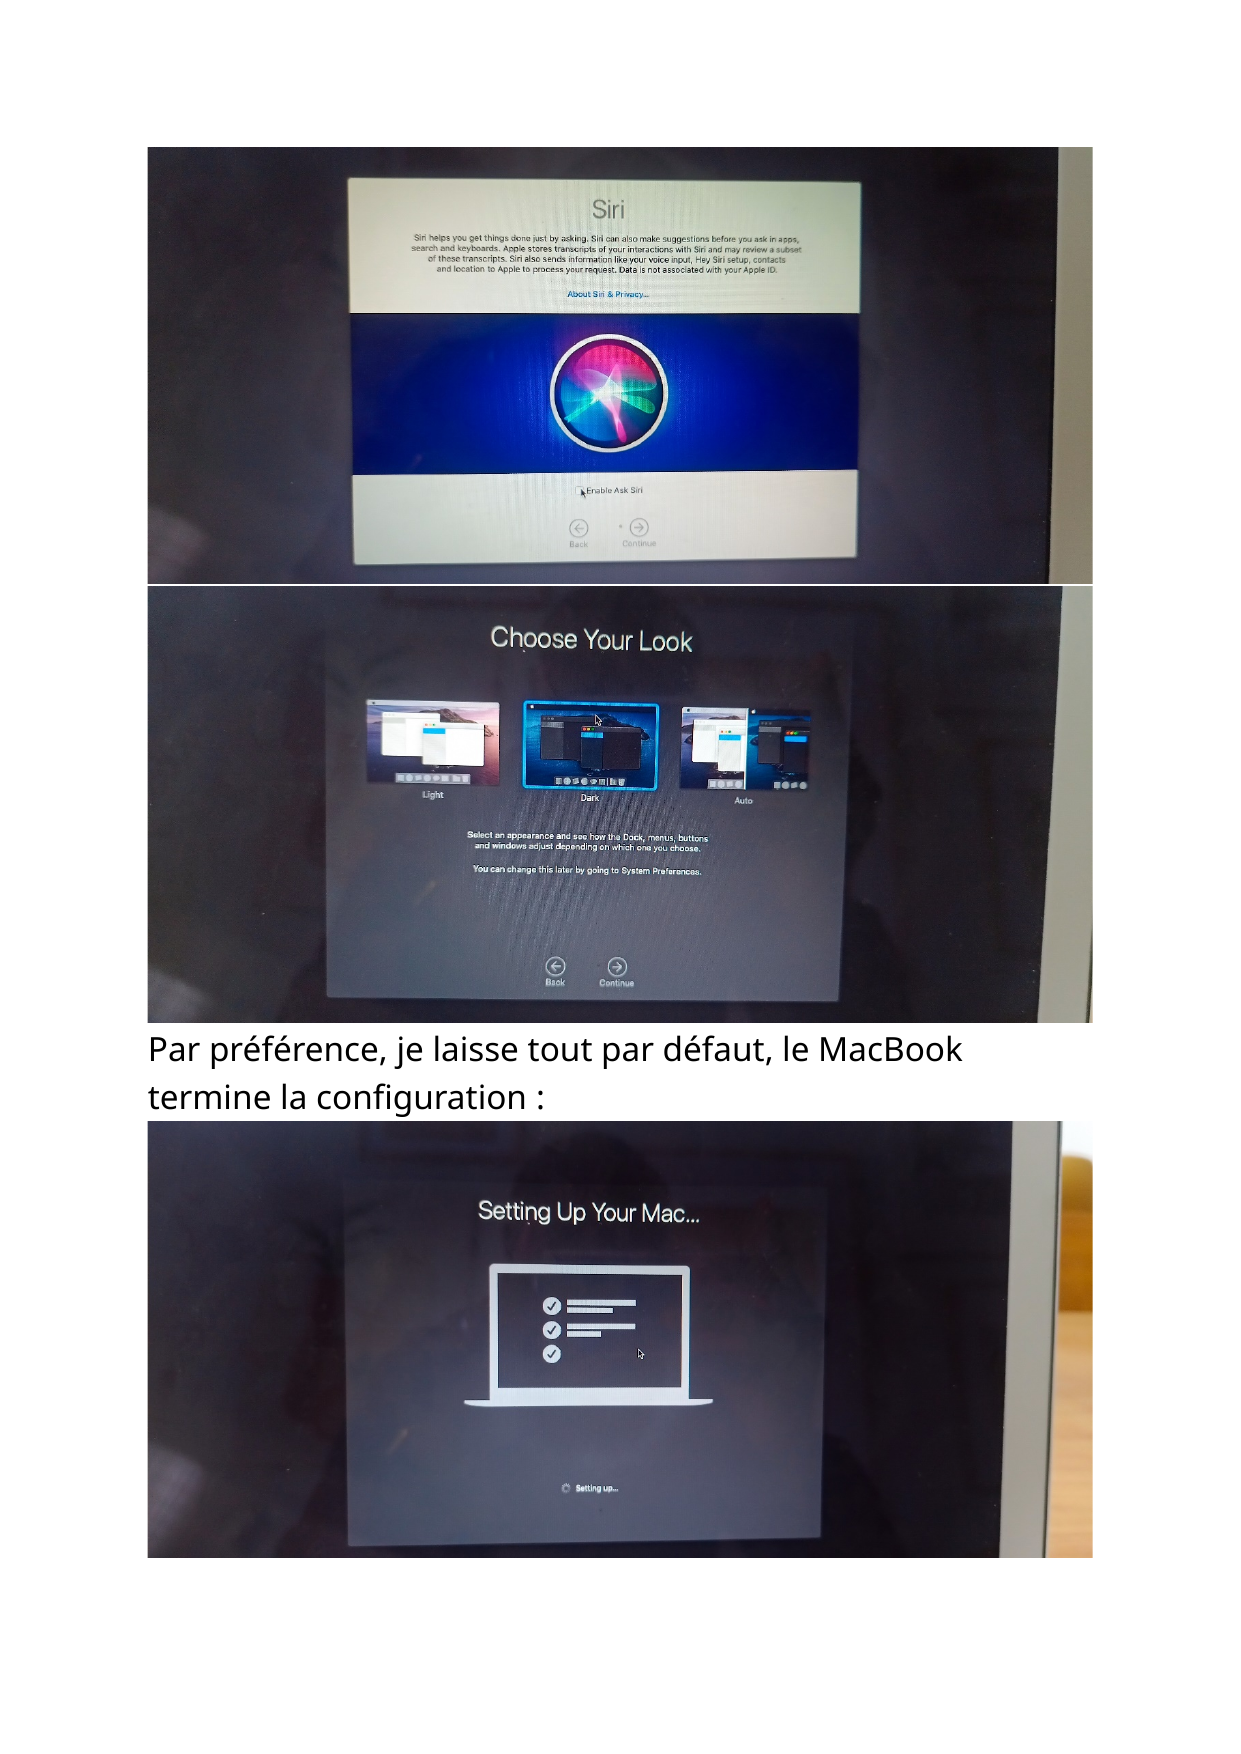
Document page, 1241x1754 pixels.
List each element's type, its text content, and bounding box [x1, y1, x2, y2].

text Par préférence, je laisse tout par défaut, le MacBook termine la configuration : [148, 1023, 1093, 1121]
